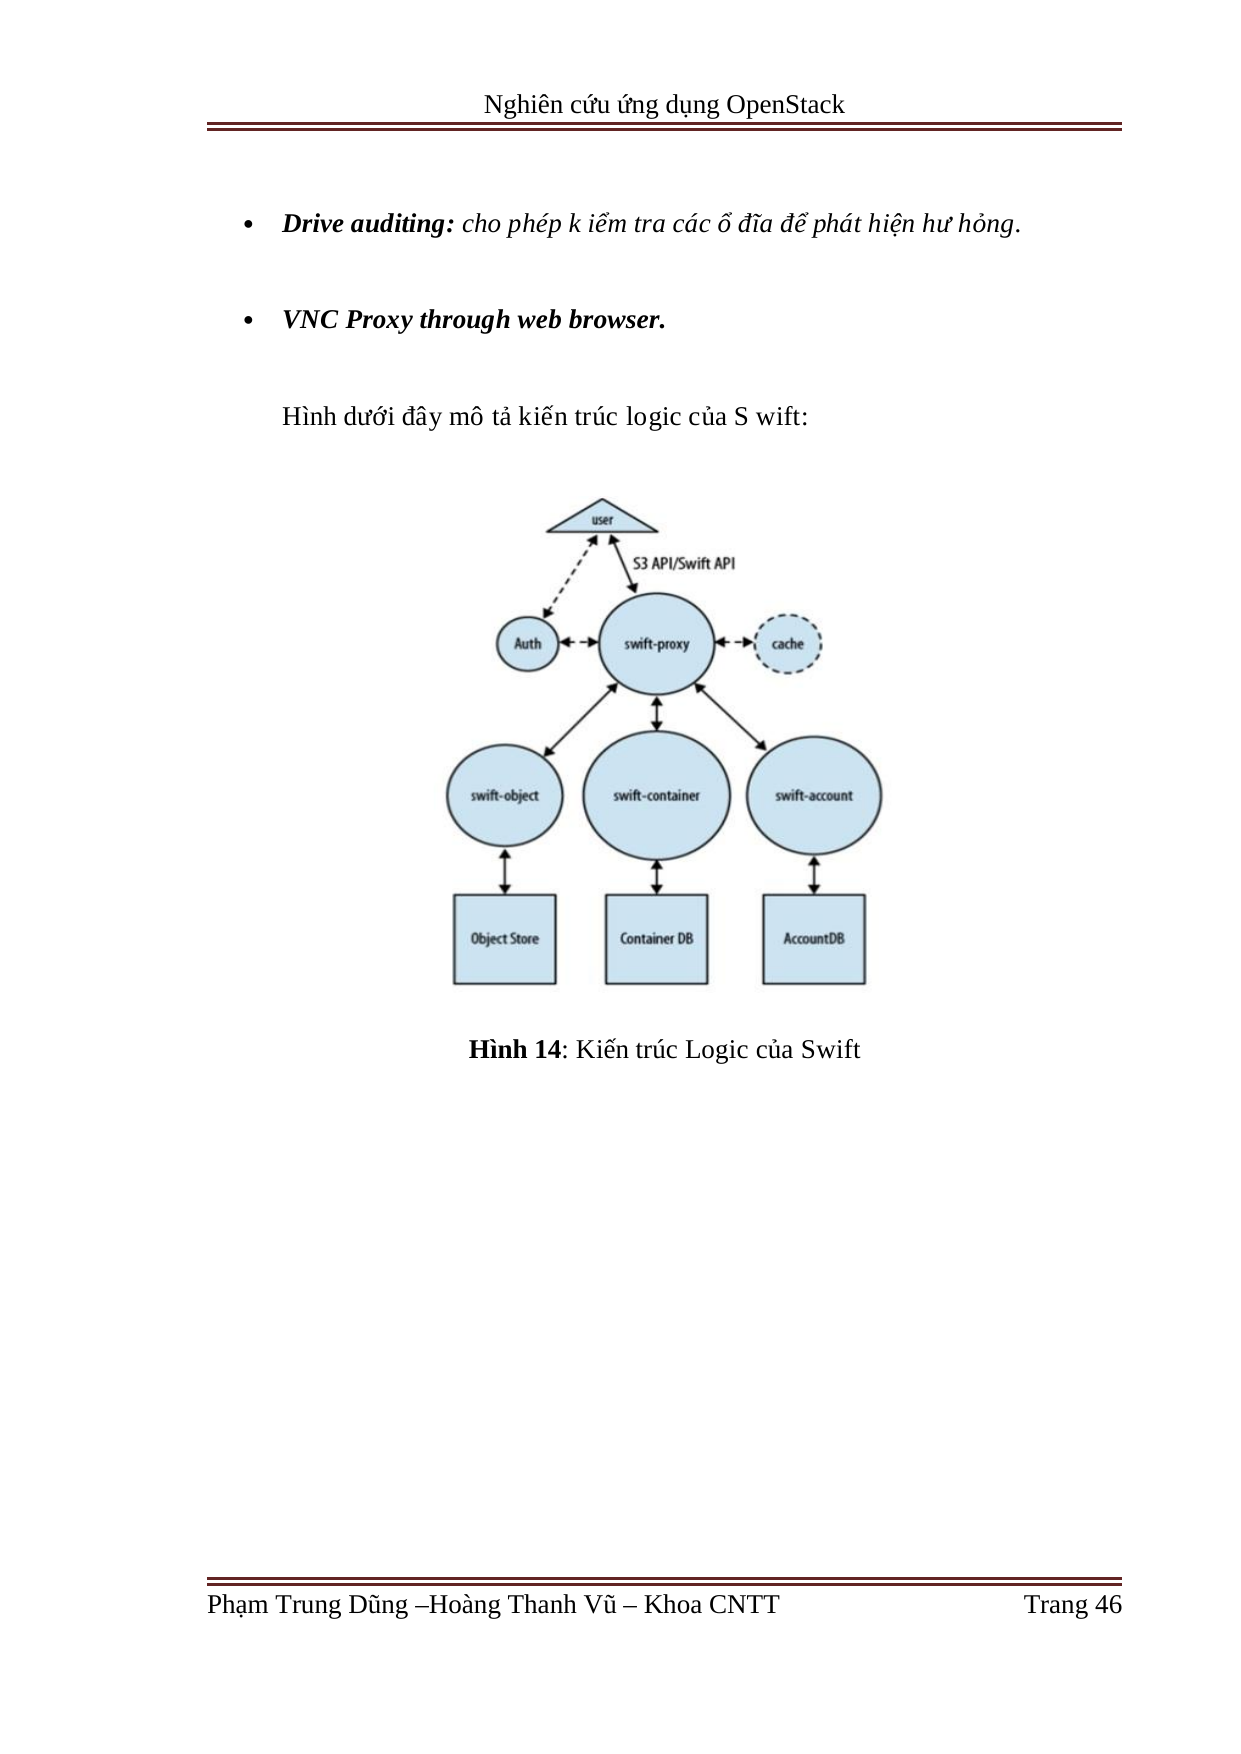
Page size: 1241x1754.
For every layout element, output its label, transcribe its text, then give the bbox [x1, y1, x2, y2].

list VNC Proxy through web browser. [244, 303, 1122, 334]
text Hình 14: Kiến trúc Logic của Swift [207, 1033, 1122, 1064]
list Drive auditing: cho phép k iểm tra các ổ đĩa để phát hiện hư hỏng. [244, 207, 1122, 238]
text Hình dưới đây mô tả kiến trúc logic của S wift: [207, 400, 1122, 431]
